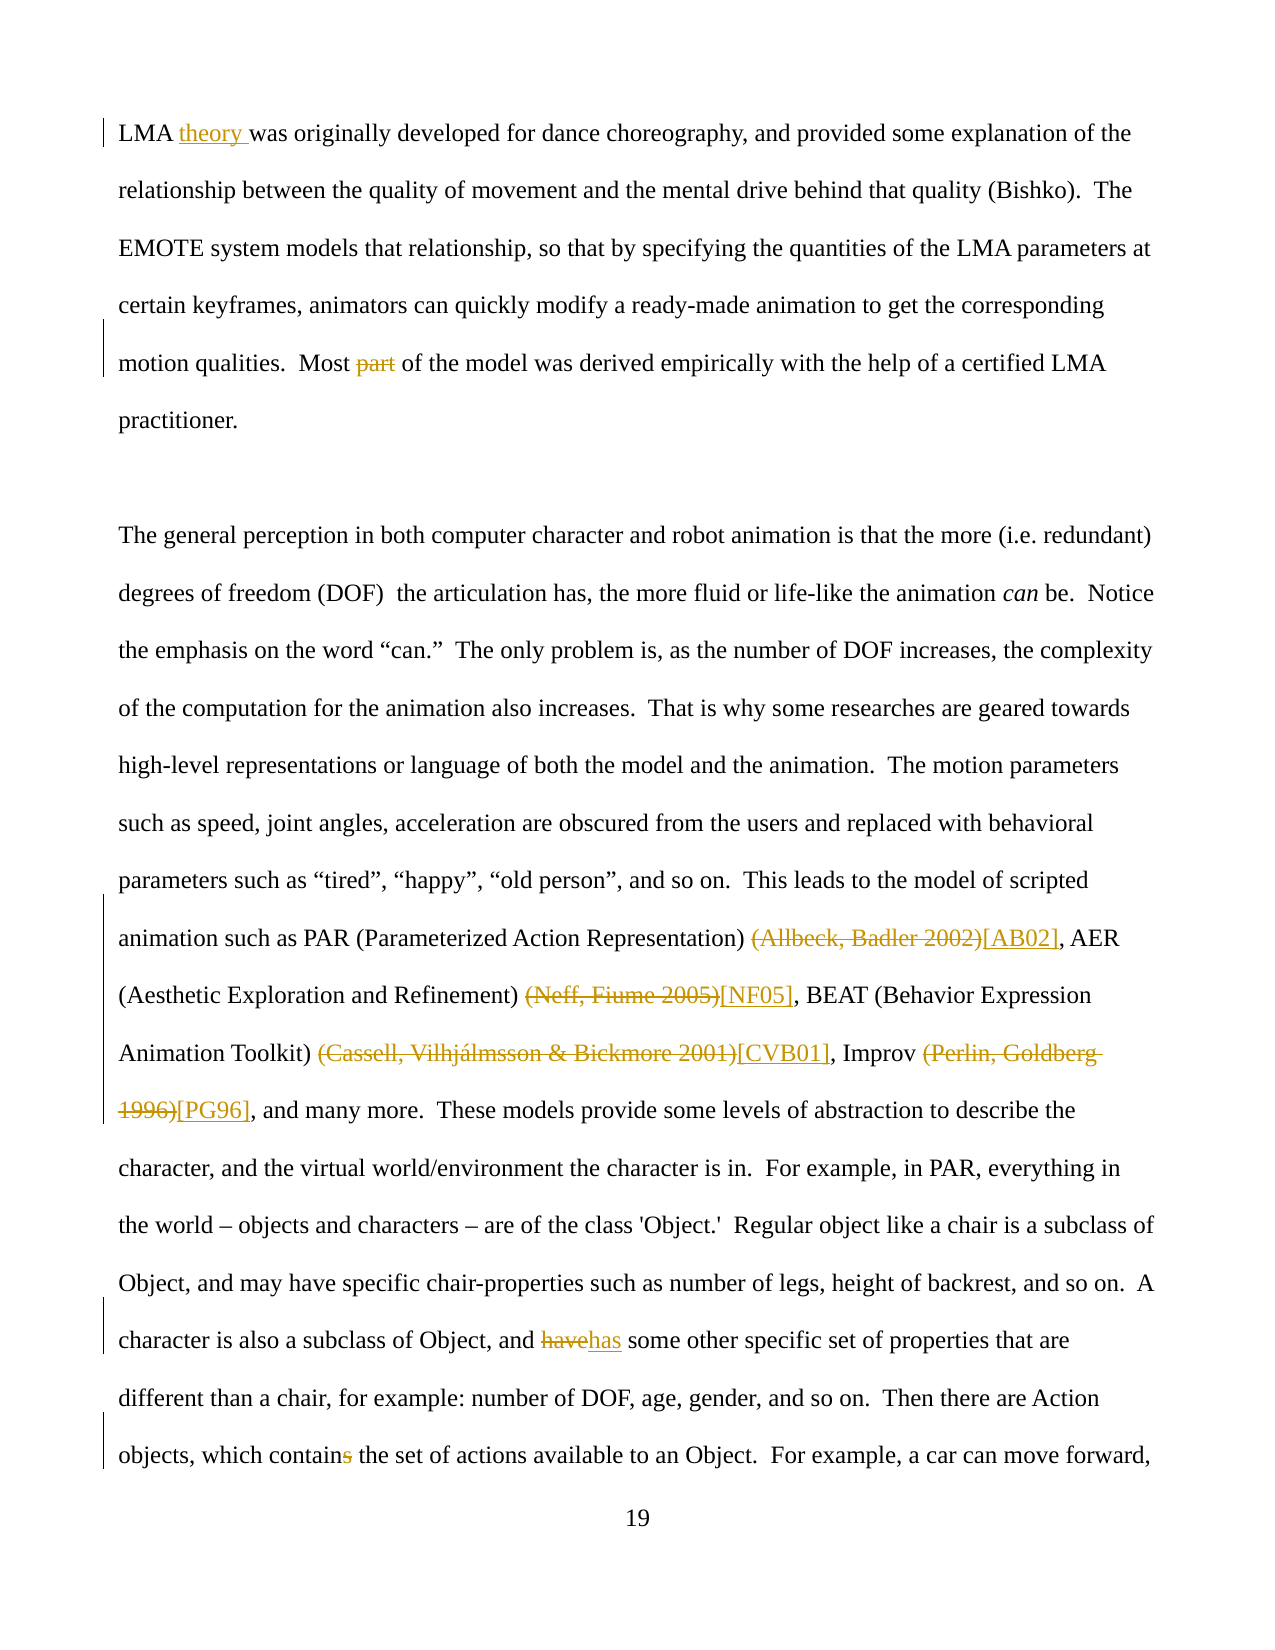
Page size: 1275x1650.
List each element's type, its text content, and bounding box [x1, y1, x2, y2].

text Norman Badler and his research group approached the issue from a dance notation perspective [CCZ+00], [CB] . Taking inspiration from the already mentioned Laban Movement Analysis (LMA), the group presented a model of high-level representation and parameters for computer animation using their EMOTE (Expressive MOTion Engine) system. The LMA theory was originally developed for dance choreography, and provided some explanation of the relationship between the quality of movement and the mental drive behind that quality (Bishko). The EMOTE system models that relationship, so that by specifying the quantities of the LMA parameters at certain keyframes, animators can quickly modify a ready-made animation to get the corresponding motion qualities. Most of the model was derived empirically with the help of a certified LMA practitioner. [118, 118, 1157, 434]
text The general perception in both computer character and robot animation is that the more (i.e. redundant) degrees of freedom (DOF) the articulation has, the more fluid or life-like the animation can be. Notice the emphasis on the word “can.” The only problem is, as the number of DOF increases, the complexity of the computation for the animation also increases. That is why some researches are geared towards high-level representations or language of both the model and the animation. The motion parameters such as speed, joint angles, acceleration are obscured from the users and replaced with behavioral parameters such as “tired”, “happy”, “old person”, and so on. This leads to the model of scripted animation such as PAR (Parameterized Action Representation) [AB02], AER (Aesthetic Exploration and Refinement) [NF05], BEAT (Behavior Expression Animation Toolkit) [CVB01], Improv [PG96], and many more. These models provide some levels of abstraction to describe the character, and the virtual world/environment the character is in. For example, in PAR, everything in the world – objects and characters – are of the class 'Object.' Regular object like a chair is a subclass of Object, and may have specific chair-properties such as number of legs, height of backrest, and so on. A character is also a subclass of Object, and has some other specific set of properties that are different than a chair, for example: number of DOF, age, gender, and so on. Then there are Action objects, which contain the set of actions available to an Object. For example, a car can move forward, backward, turn right and left. A character may have actions such as jumping, running, waving, and other kinds of action. Each of these actions, analogous to methods in the Java programming language (the Action object may also be analogous to interface class in Java), may have input parameters that define the behaviours of the action. For example, for running action, there are speed, direction, and so on. Notice that this abstraction does not require the animator to specify individual joint angles. Most of these script models are focused on computer animation, and only a few are applied to robotics such as CRL (Common Robot Language) [Lukac]. This kind of framework also provides a way to incorporate motion-specific parameters such as introduced in DAP and EMOTE, and the possibility for automation, i.e. by generating/modifying the scripts in real-time as is supported in CRL. [118, 521, 1157, 1469]
